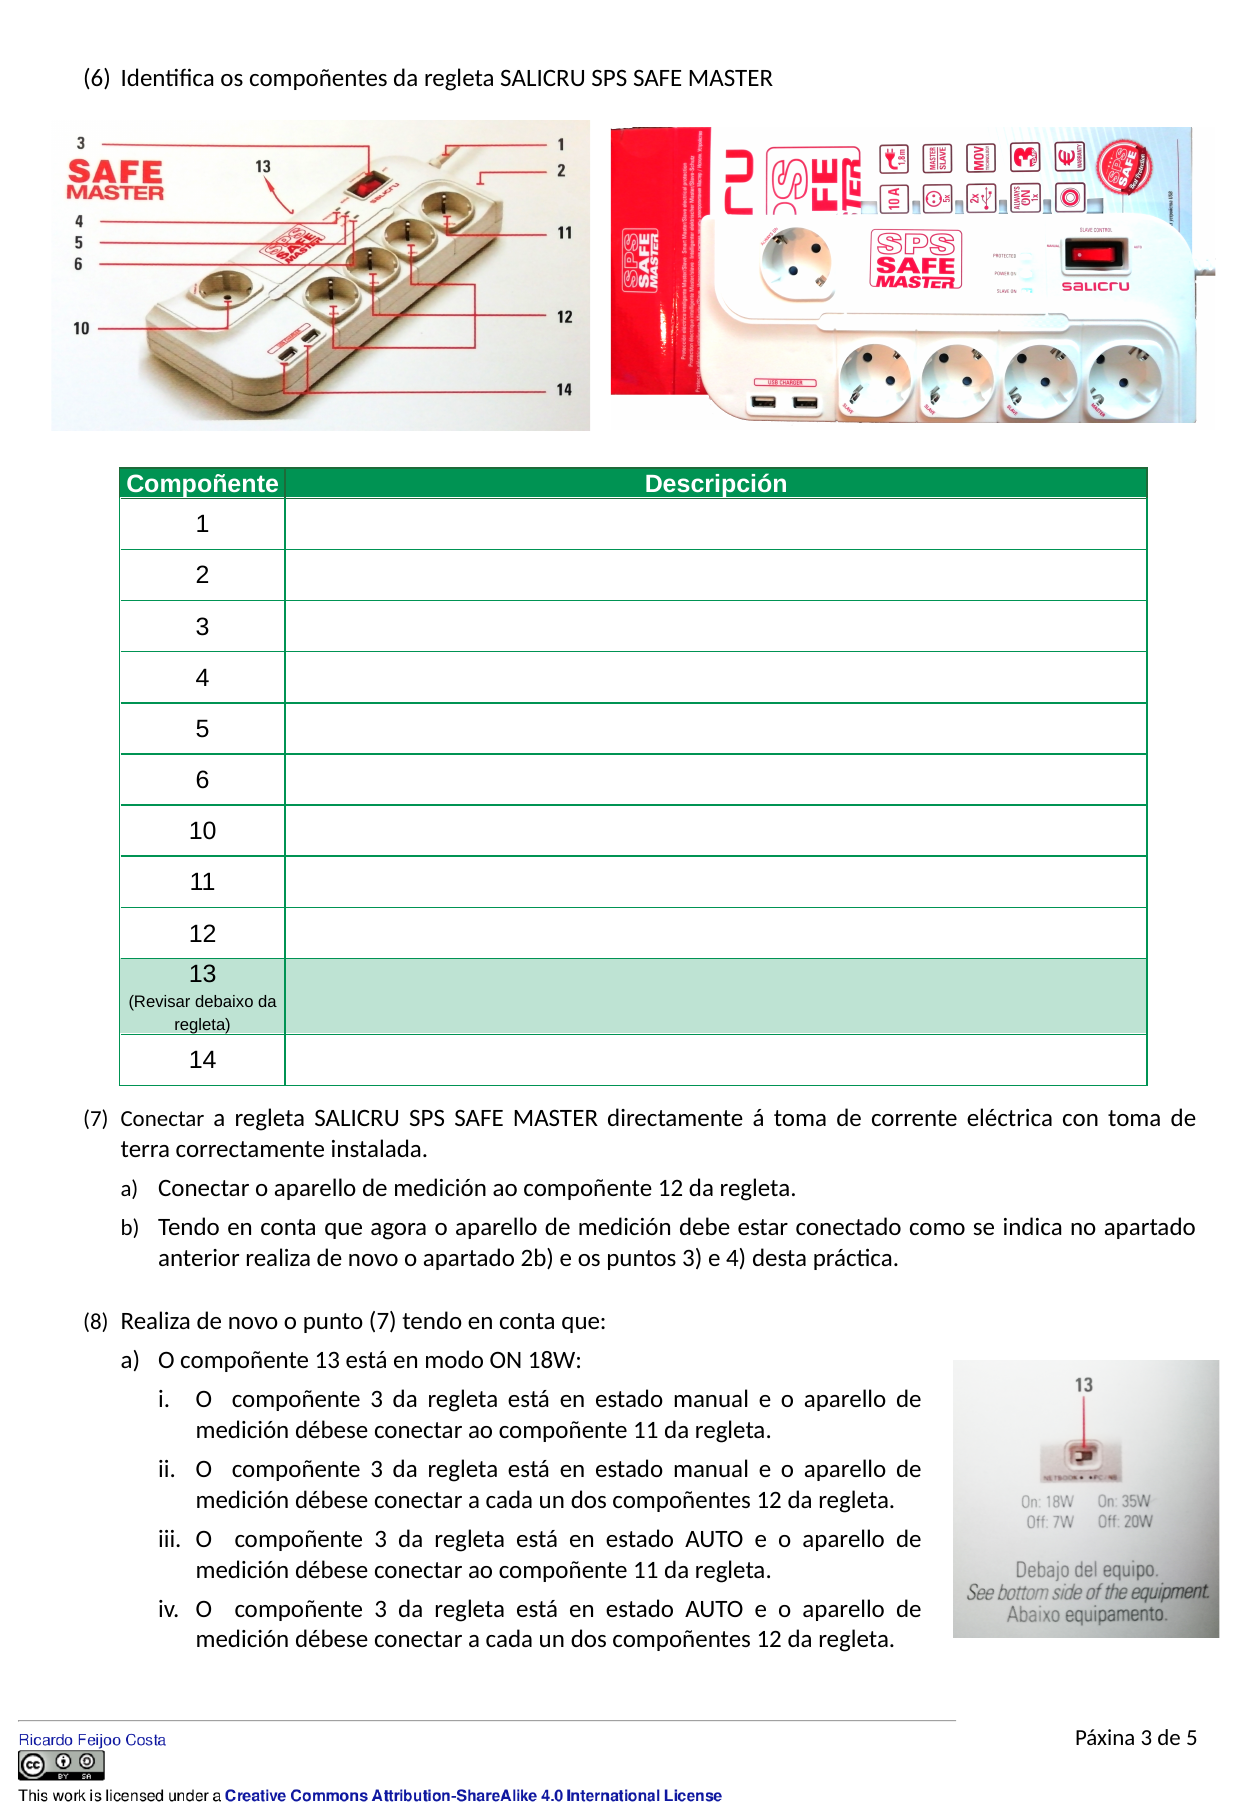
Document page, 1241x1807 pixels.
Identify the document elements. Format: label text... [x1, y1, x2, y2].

table_cell [286, 908, 1146, 958]
table_cell 12 [120, 908, 284, 958]
list O compoñente 13 está en modo ON 18W: [120, 1344, 1197, 1375]
picture [8, 1715, 957, 1806]
picture [51, 120, 591, 431]
list Identifica os compoñentes da regleta SALICRU SPS SAFE MASTER [83, 62, 1197, 93]
table_header Descripción [286, 469, 1146, 497]
table_cell 14 [120, 1035, 284, 1084]
list Realiza de novo o punto (7) tendo en conta que: [83, 1305, 1197, 1336]
list Tendo en conta que agora o aparello de medición debe estar conectado como se indica no apartado anterior realiza de novo o apartado 2b) e os puntos 3) e 4) desta práctica. [120, 1212, 1197, 1273]
list Conectar o aparello de medición ao compoñente 12 da regleta. [120, 1172, 1197, 1203]
list O compoñente 3 da regleta está en estado AUTO e o aparello de medición débese conectar ao compoñente 11 da regleta. [158, 1523, 953, 1584]
table_cell [286, 499, 1146, 548]
picture [610, 127, 1216, 430]
table_cell [286, 704, 1146, 753]
list O compoñente 3 da regleta está en estado manual e o aparello de medición débese conectar ao compoñente 11 da regleta. [158, 1384, 953, 1445]
table_cell [286, 652, 1146, 702]
table_cell 10 [120, 805, 284, 855]
table_cell [286, 601, 1146, 651]
table_cell 1 [120, 499, 284, 548]
picture [953, 1360, 1220, 1638]
table_cell 13 (Revisar debaixo da regleta) [120, 959, 284, 1033]
table_cell [286, 857, 1146, 907]
table_cell 5 [120, 703, 284, 753]
table_cell [286, 806, 1146, 855]
table_cell 2 [120, 550, 284, 600]
table_cell [286, 959, 1146, 1033]
table_cell 3 [120, 601, 284, 651]
table_cell [286, 755, 1146, 804]
list Conectar a regleta SALICRU SPS SAFE MASTER directamente á toma de corrente eléctrica con toma de terra correctamente instalada. [83, 1102, 1197, 1163]
list O compoñente 3 da regleta está en estado manual e o aparello de medición débese conectar a cada un dos compoñentes 12 da regleta. [158, 1453, 953, 1514]
table_cell 4 [120, 652, 284, 702]
table_cell [286, 1035, 1146, 1084]
table_cell 11 [120, 856, 284, 907]
table_cell [286, 550, 1146, 600]
table_cell 6 [120, 754, 284, 804]
list O compoñente 3 da regleta está en estado AUTO e o aparello de medición débese conectar a cada un dos compoñentes 12 da regleta. [158, 1593, 1197, 1654]
table_header Compoñente [120, 469, 284, 497]
